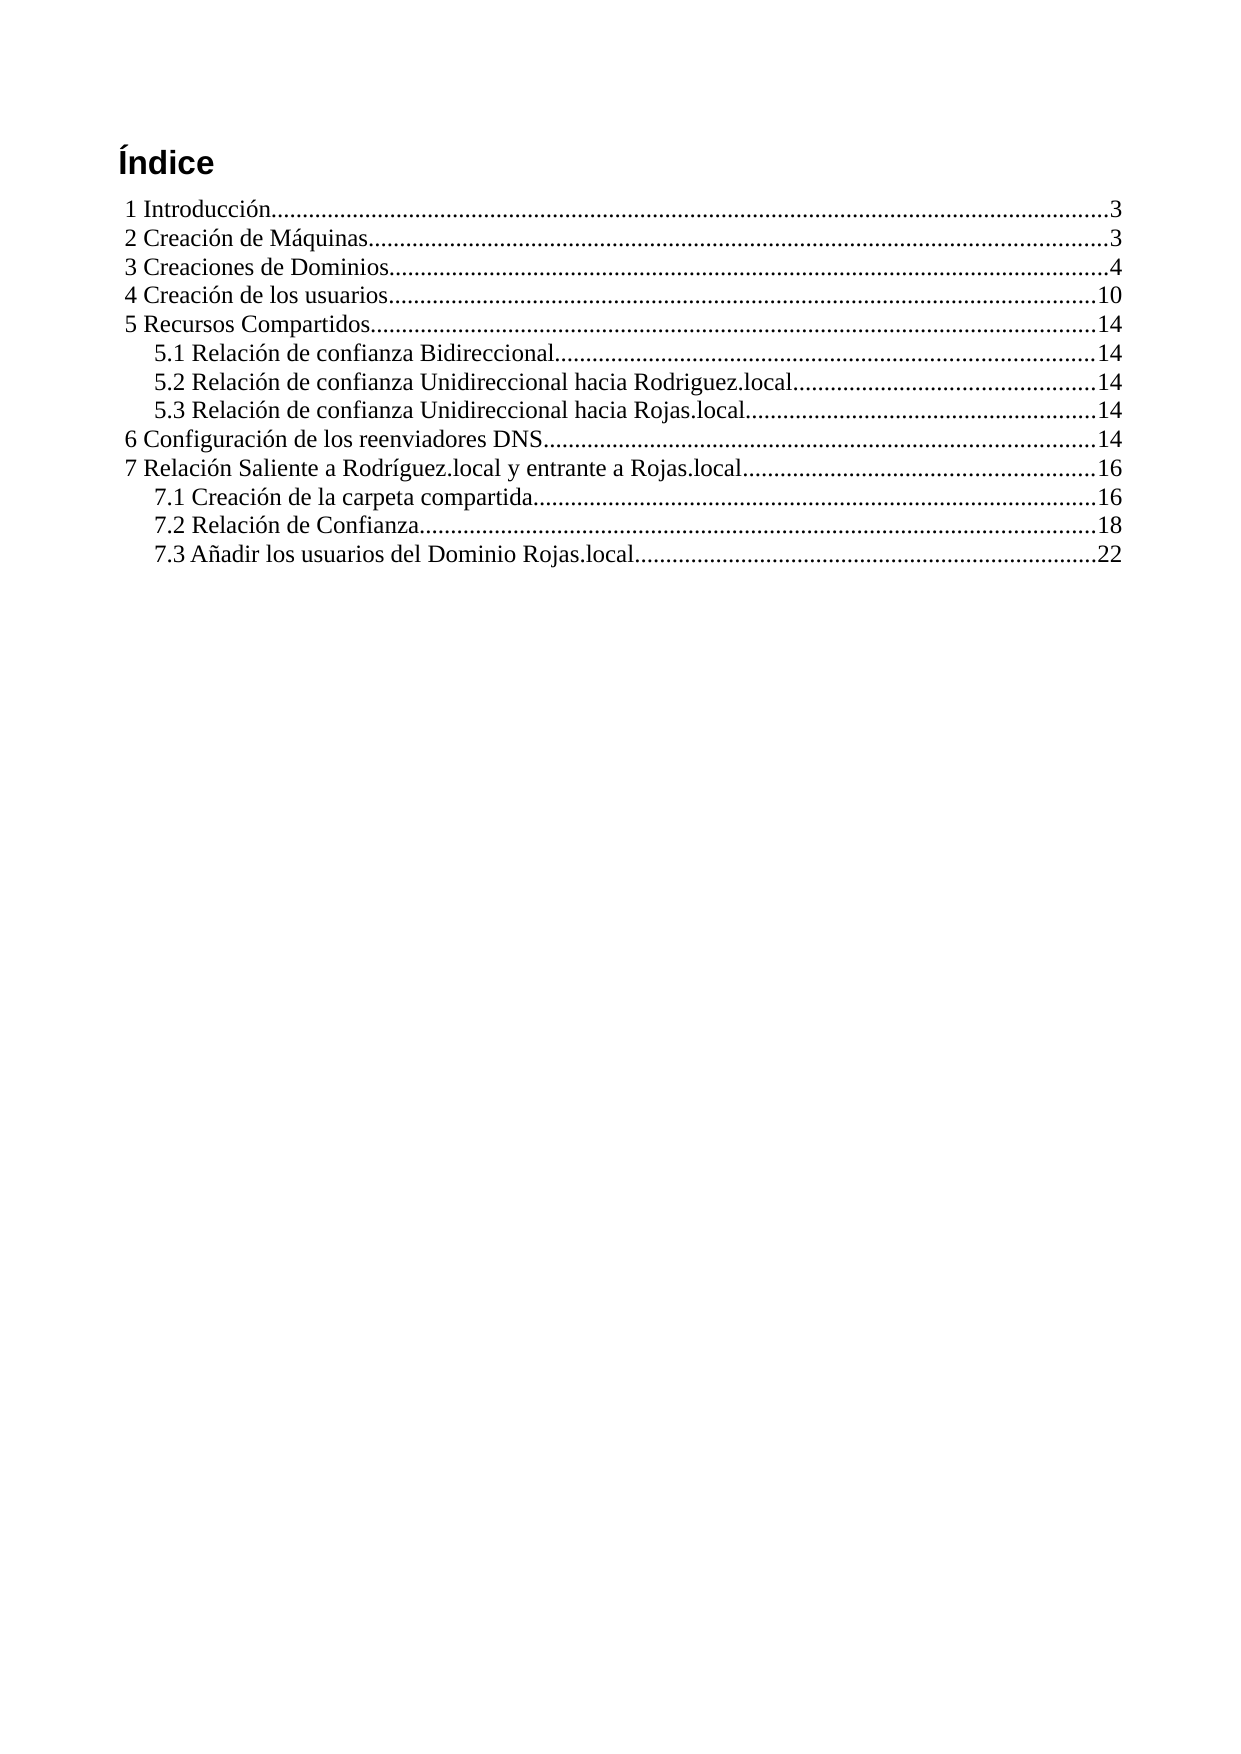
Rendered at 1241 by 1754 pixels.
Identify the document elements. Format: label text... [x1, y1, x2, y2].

text 7.2 Relación de Confianza 18 [148, 510, 1122, 539]
text 1 Introducción 3 [118, 194, 1122, 223]
text 5.3 Relación de confianza Unidireccional hacia Rojas.local 14 [148, 395, 1122, 424]
subtitle Índice [118, 143, 1122, 182]
text 5.2 Relación de confianza Unidireccional hacia Rodriguez.local 14 [148, 367, 1122, 395]
text 2 Creación de Máquinas 3 [118, 223, 1122, 252]
text 5 Recursos Compartidos 14 [118, 309, 1122, 338]
text 7.1 Creación de la carpeta compartida 16 [148, 482, 1122, 510]
text 6 Configuración de los reenviadores DNS 14 [118, 424, 1122, 453]
text 3 Creaciones de Dominios 4 [118, 252, 1122, 280]
text 5.1 Relación de confianza Bidireccional 14 [148, 338, 1122, 367]
text 7.3 Añadir los usuarios del Dominio Rojas.local 22 [148, 539, 1122, 568]
text 7 Relación Saliente a Rodríguez.local y entrante a Rojas.local 16 [118, 453, 1122, 482]
text 4 Creación de los usuarios 10 [118, 280, 1122, 309]
